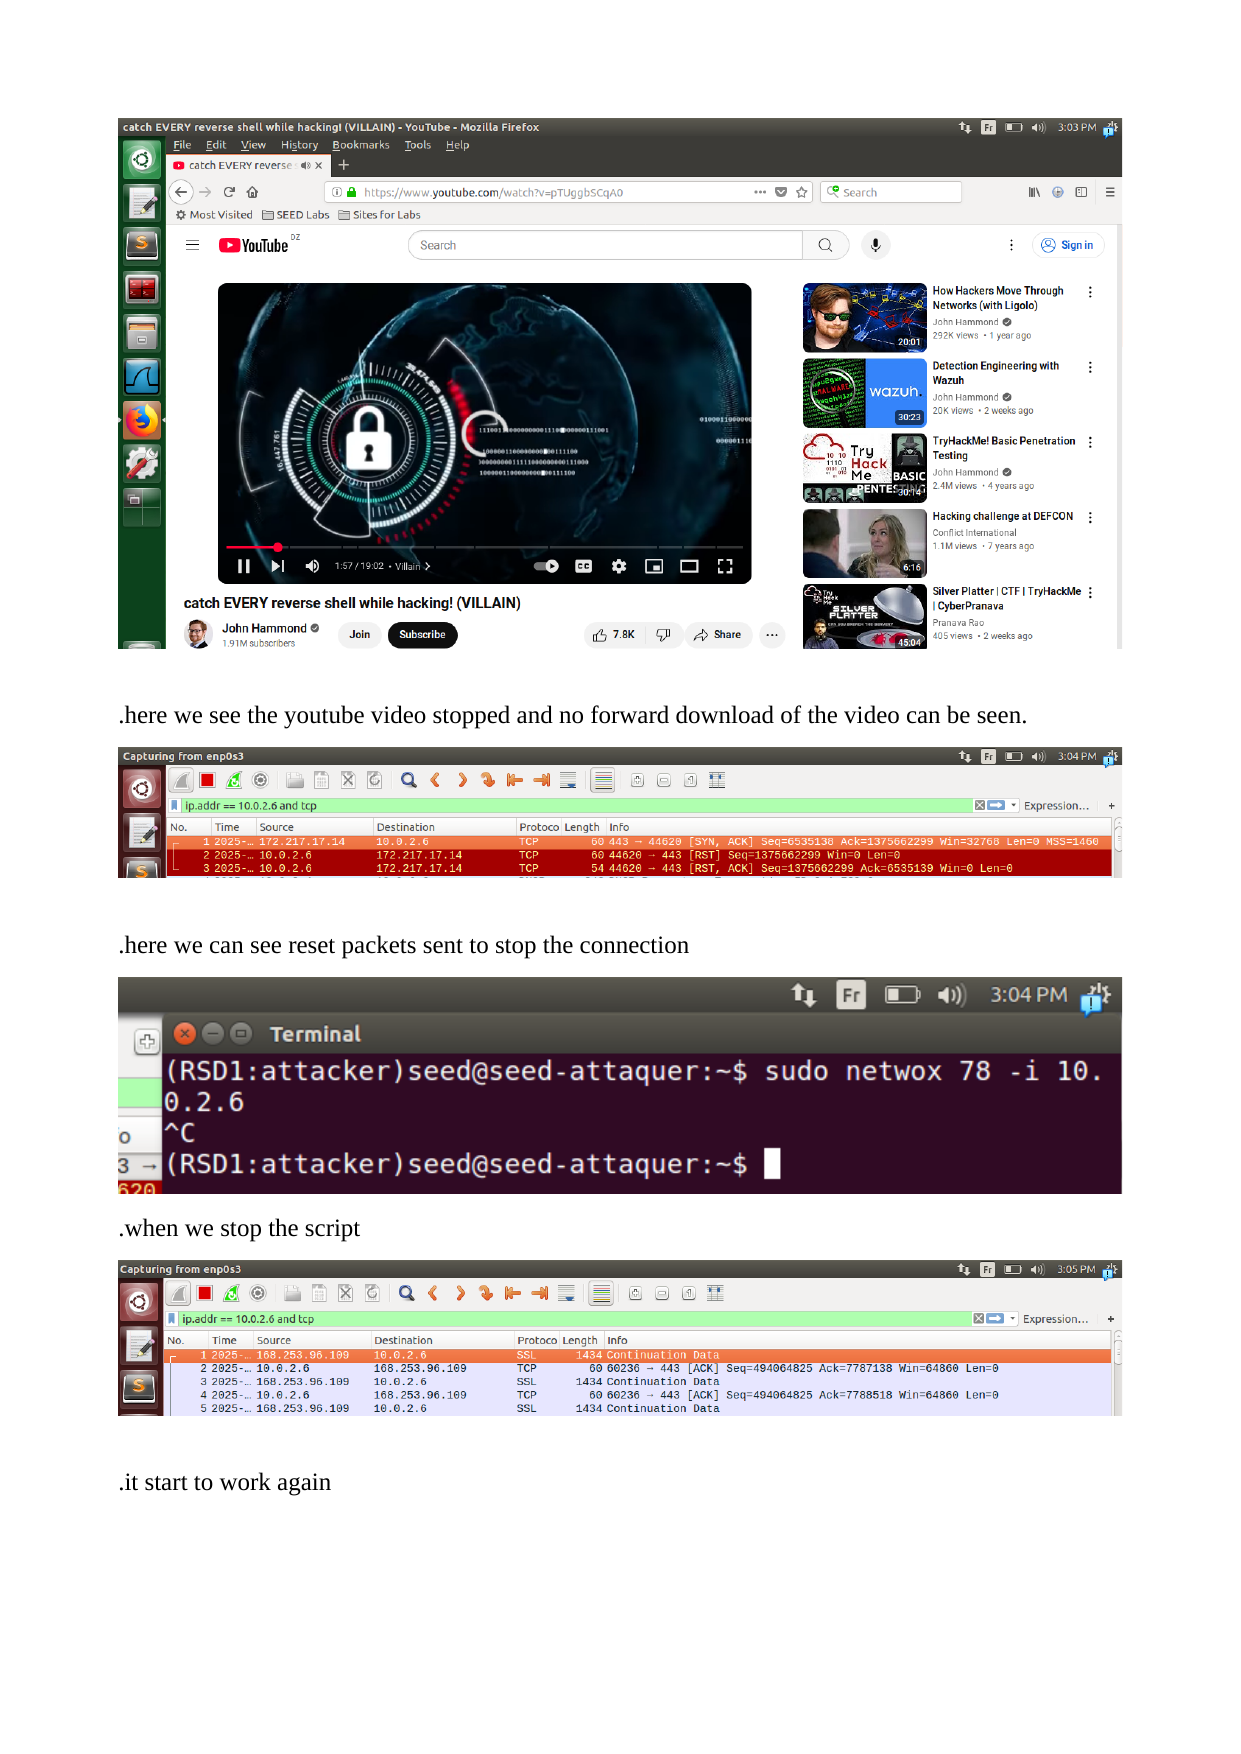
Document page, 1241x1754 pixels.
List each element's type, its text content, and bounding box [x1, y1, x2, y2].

text .here we can see reset packets sent to stop the connection [118, 930, 1122, 958]
picture [118, 747, 1123, 878]
picture [118, 977, 1123, 1194]
picture [118, 1260, 1123, 1416]
picture [118, 118, 1123, 649]
text .it start to work again [118, 1467, 1122, 1496]
text .here we see the youtube video stopped and no forward download of the video can be seen. [118, 700, 1122, 729]
text .when we stop the script [118, 1213, 1122, 1242]
